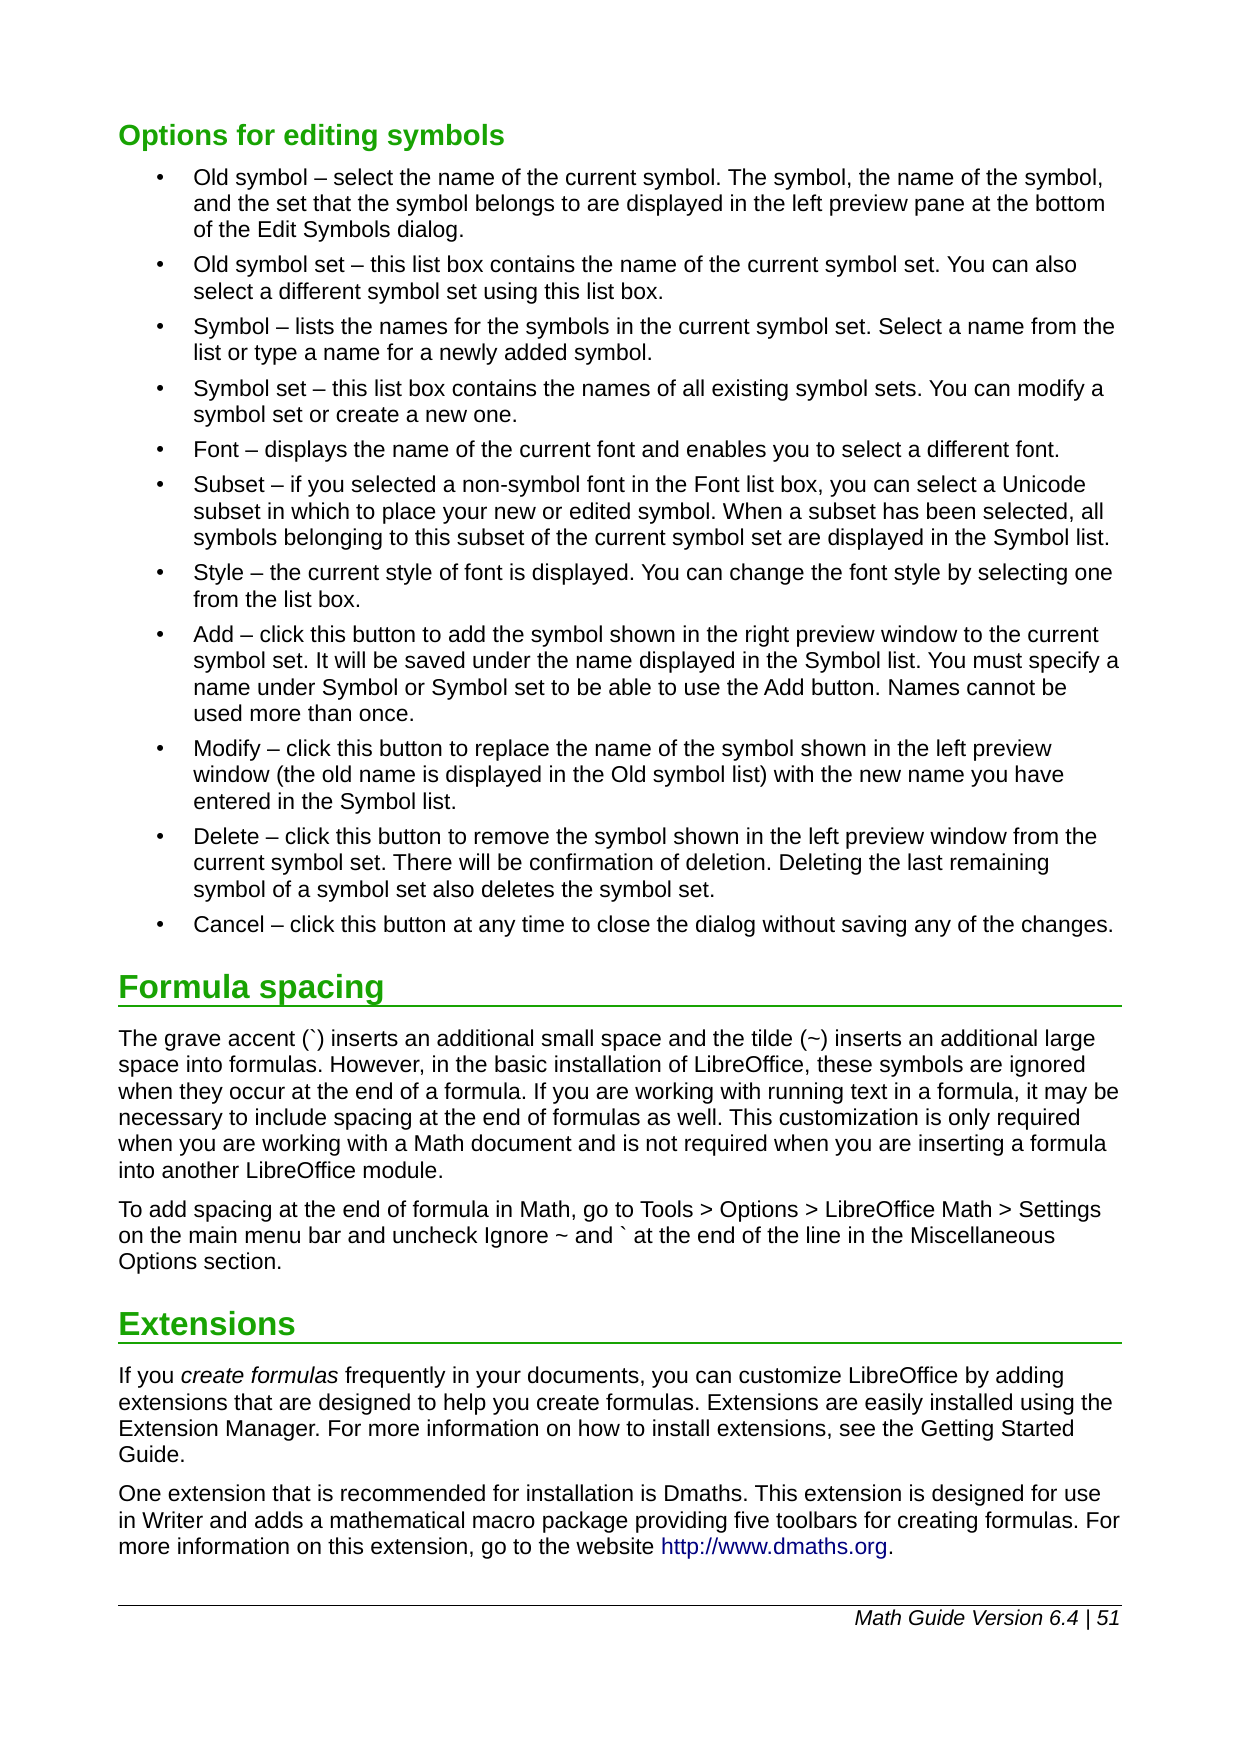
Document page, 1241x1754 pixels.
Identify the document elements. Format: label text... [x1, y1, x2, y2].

text The grave accent (`) inserts an additional small space and the tilde (~) inserts an additional large space into formulas. However, in the basic installation of LibreOffice, these symbols are ignored when they occur at the end of a formula. If you are working with running text in a formula, it may be necessary to include spacing at the end of formulas as well. This customization is only required when you are working with a Math document and is not required when you are inserting a formula into another LibreOffice module. [118, 1025, 1122, 1183]
list Style – the current style of font is displayed. You can change the font style by selecting one from the list box. [156, 559, 1122, 612]
subtitle Formula spacing [118, 967, 1122, 1005]
text To add spacing at the end of formula in Math, go to Tools > Options > LibreOffice Math > Settings on the main menu bar and uncheck Ignore ~ and ` at the end of the line in the Miscellaneous Options section. [118, 1196, 1122, 1274]
list Delete – click this button to remove the symbol shown in the left preview window from the current symbol set. There will be confirmation of deletion. Deleting the last remaining symbol of a symbol set also deletes the symbol set. [156, 823, 1122, 902]
list Cancel – click this button at any time to close the dialog without saving any of the changes. [156, 911, 1122, 937]
list Symbol – lists the names for the symbols in the current symbol set. Select a name from the list or type a name for a newly added symbol. [156, 313, 1122, 366]
list Font – displays the name of the current font and enables you to select a different font. [156, 436, 1122, 462]
list Old symbol – select the name of the current symbol. The symbol, the name of the symbol, and the set that the symbol belongs to are displayed in the left preview pane at the bottom of the Edit Symbols dialog. [156, 163, 1122, 242]
list Symbol set – this list box contains the names of all existing symbol sets. You can modify a symbol set or create a new one. [156, 374, 1122, 427]
list Subset – if you selected a non-symbol font in the Font list box, you can select a Unicode subset in which to place your new or edited symbol. When a subset has been selected, all symbols belonging to this subset of the current symbol set are displayed in the Symbol list. [156, 471, 1122, 550]
list Old symbol set – this list box contains the name of the current symbol set. You can also select a different symbol set using this list box. [156, 251, 1122, 304]
subtitle Extensions [118, 1304, 1122, 1342]
text One extension that is recommended for installation is Dmaths. This extension is designed for use in Writer and adds a mathematical macro package providing five toolbars for creating formulas. For more information on this extension, go to the website http://www.dmaths.org. [118, 1480, 1122, 1559]
subtitle Options for editing symbols [118, 118, 1122, 152]
list Modify – click this button to replace the name of the symbol shown in the left preview window (the old name is displayed in the Old symbol list) with the new name you have entered in the Symbol list. [156, 735, 1122, 814]
text If you create formulas frequently in your documents, you can customize LibreOffice by adding extensions that are designed to help you create formulas. Extensions are easily installed using the Extension Manager. For more information on how to install extensions, see the Getting Started Guide. [118, 1362, 1122, 1468]
list Add – click this button to add the symbol shown in the right preview window to the current symbol set. It will be saved under the name displayed in the Symbol list. You must specify a name under Symbol or Symbol set to be able to use the Add button. Names cannot be used more than once. [156, 621, 1122, 726]
